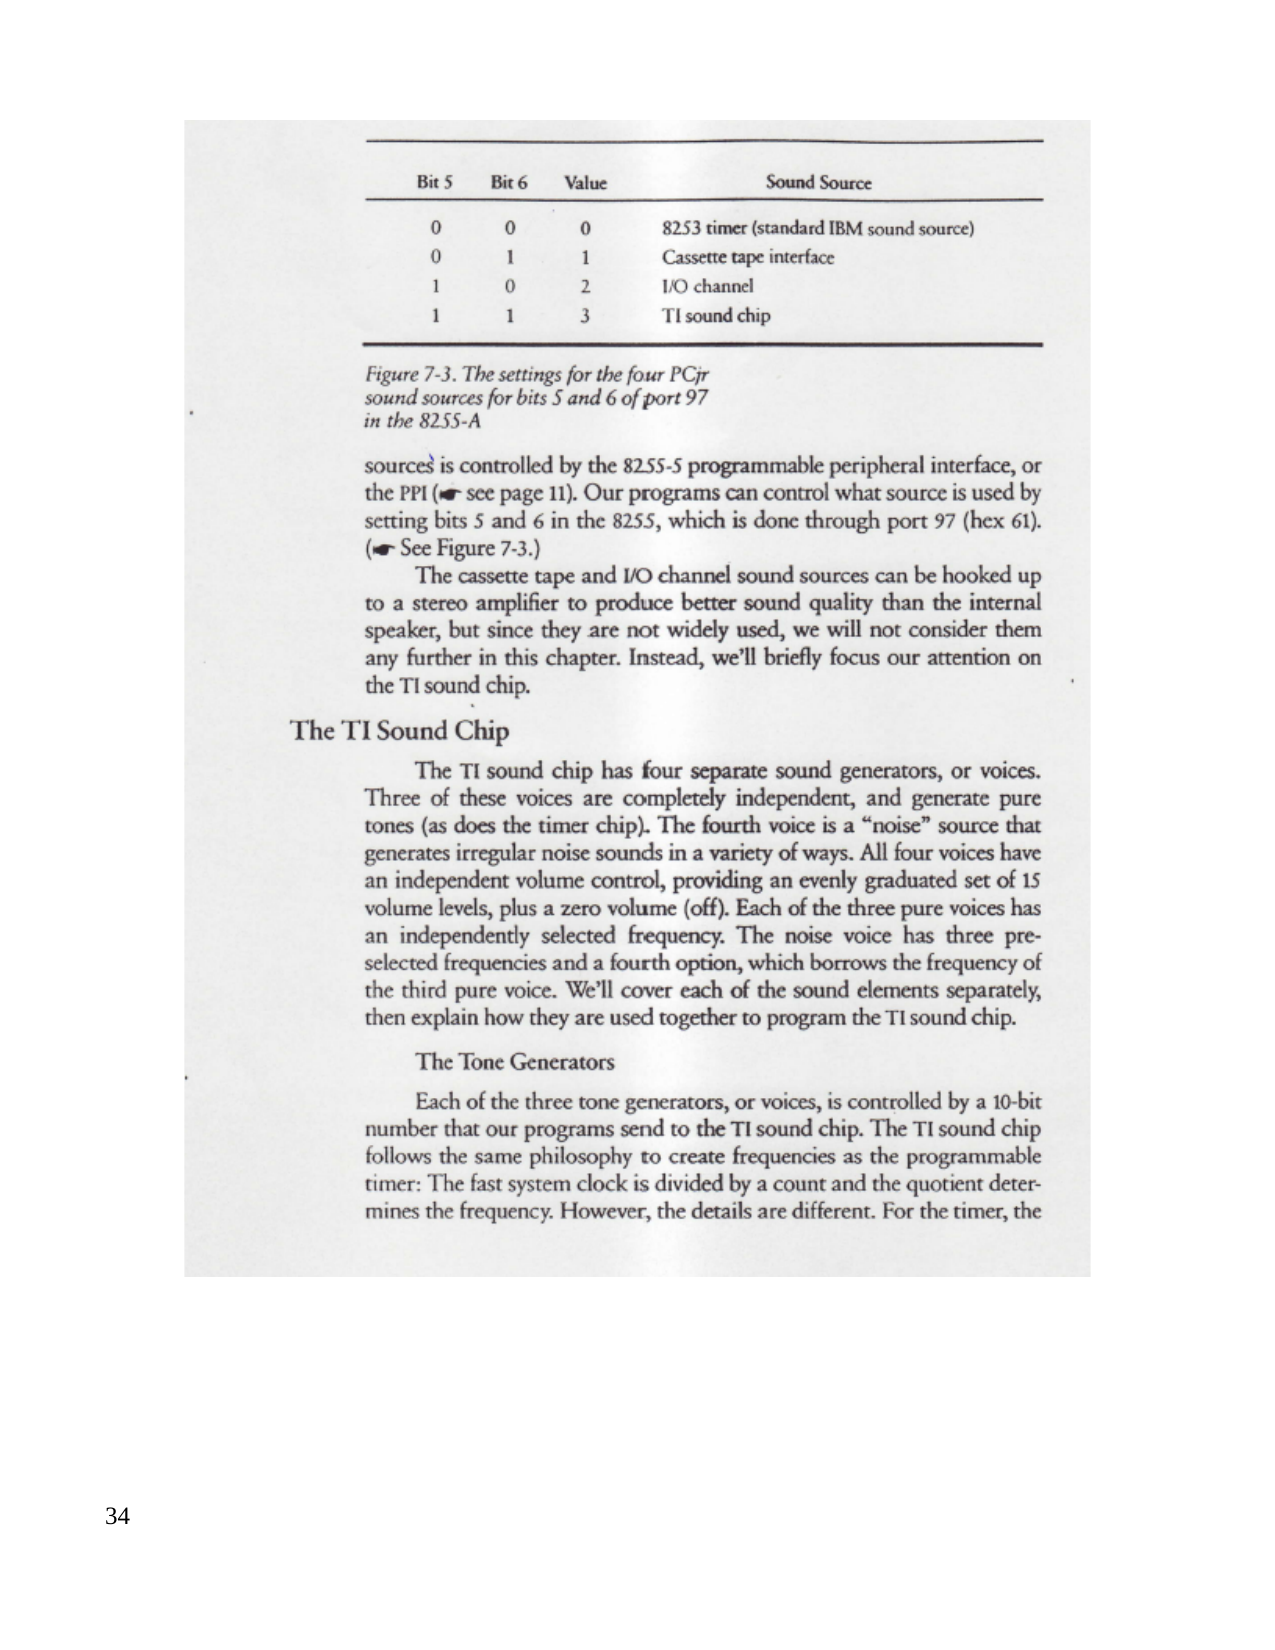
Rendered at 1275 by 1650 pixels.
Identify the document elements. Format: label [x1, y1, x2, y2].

picture [184, 120, 1091, 1277]
